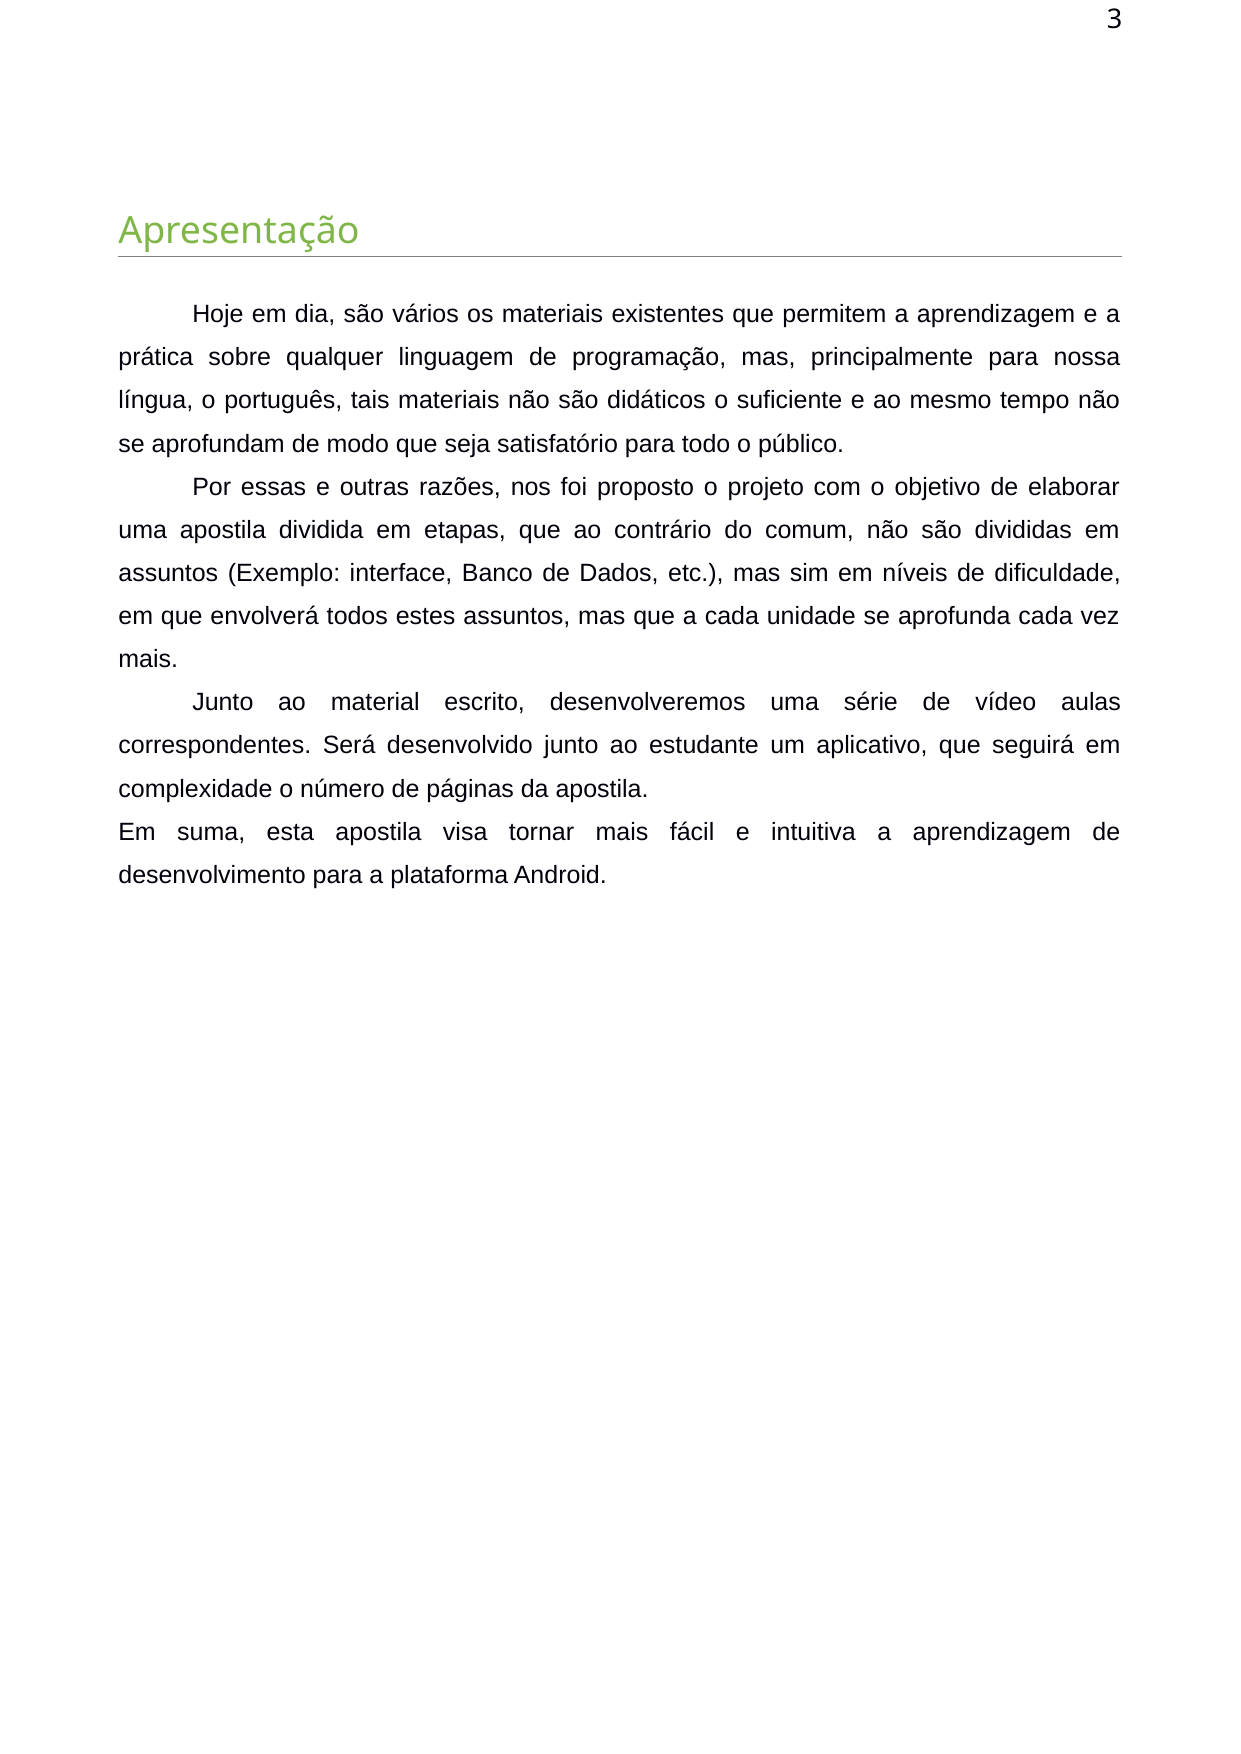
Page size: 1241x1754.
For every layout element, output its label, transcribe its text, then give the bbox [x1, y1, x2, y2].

subtitle Apresentação [118, 203, 1122, 256]
text Junto ao material escrito, desenvolveremos uma série de vídeo aulas correspondentes. Será desenvolvido junto ao estudante um aplicativo, que seguirá em complexidade o número de páginas da apostila. [118, 687, 1122, 802]
text Por essas e outras razões, nos foi proposto o projeto com o objetivo de elaborar uma apostila dividida em etapas, que ao contrário do comum, não são divididas em assuntos (Exemplo: interface, Banco de Dados, etc.), mas sim em níveis de dificuldade, em que envolverá todos estes assuntos, mas que a cada unidade se aprofunda cada vez mais. [118, 472, 1122, 673]
text Hoje em dia, são vários os materiais existentes que permitem a aprendizagem e a prática sobre qualquer linguagem de programação, mas, principalmente para nossa língua, o português, tais materiais não são didáticos o suficiente e ao mesmo tempo não se aprofundam de modo que seja satisfatório para todo o público. [118, 299, 1122, 457]
text Em suma, esta apostila visa tornar mais fácil e intuitiva a aprendizagem de desenvolvimento para a plataforma Android. [118, 817, 1122, 889]
